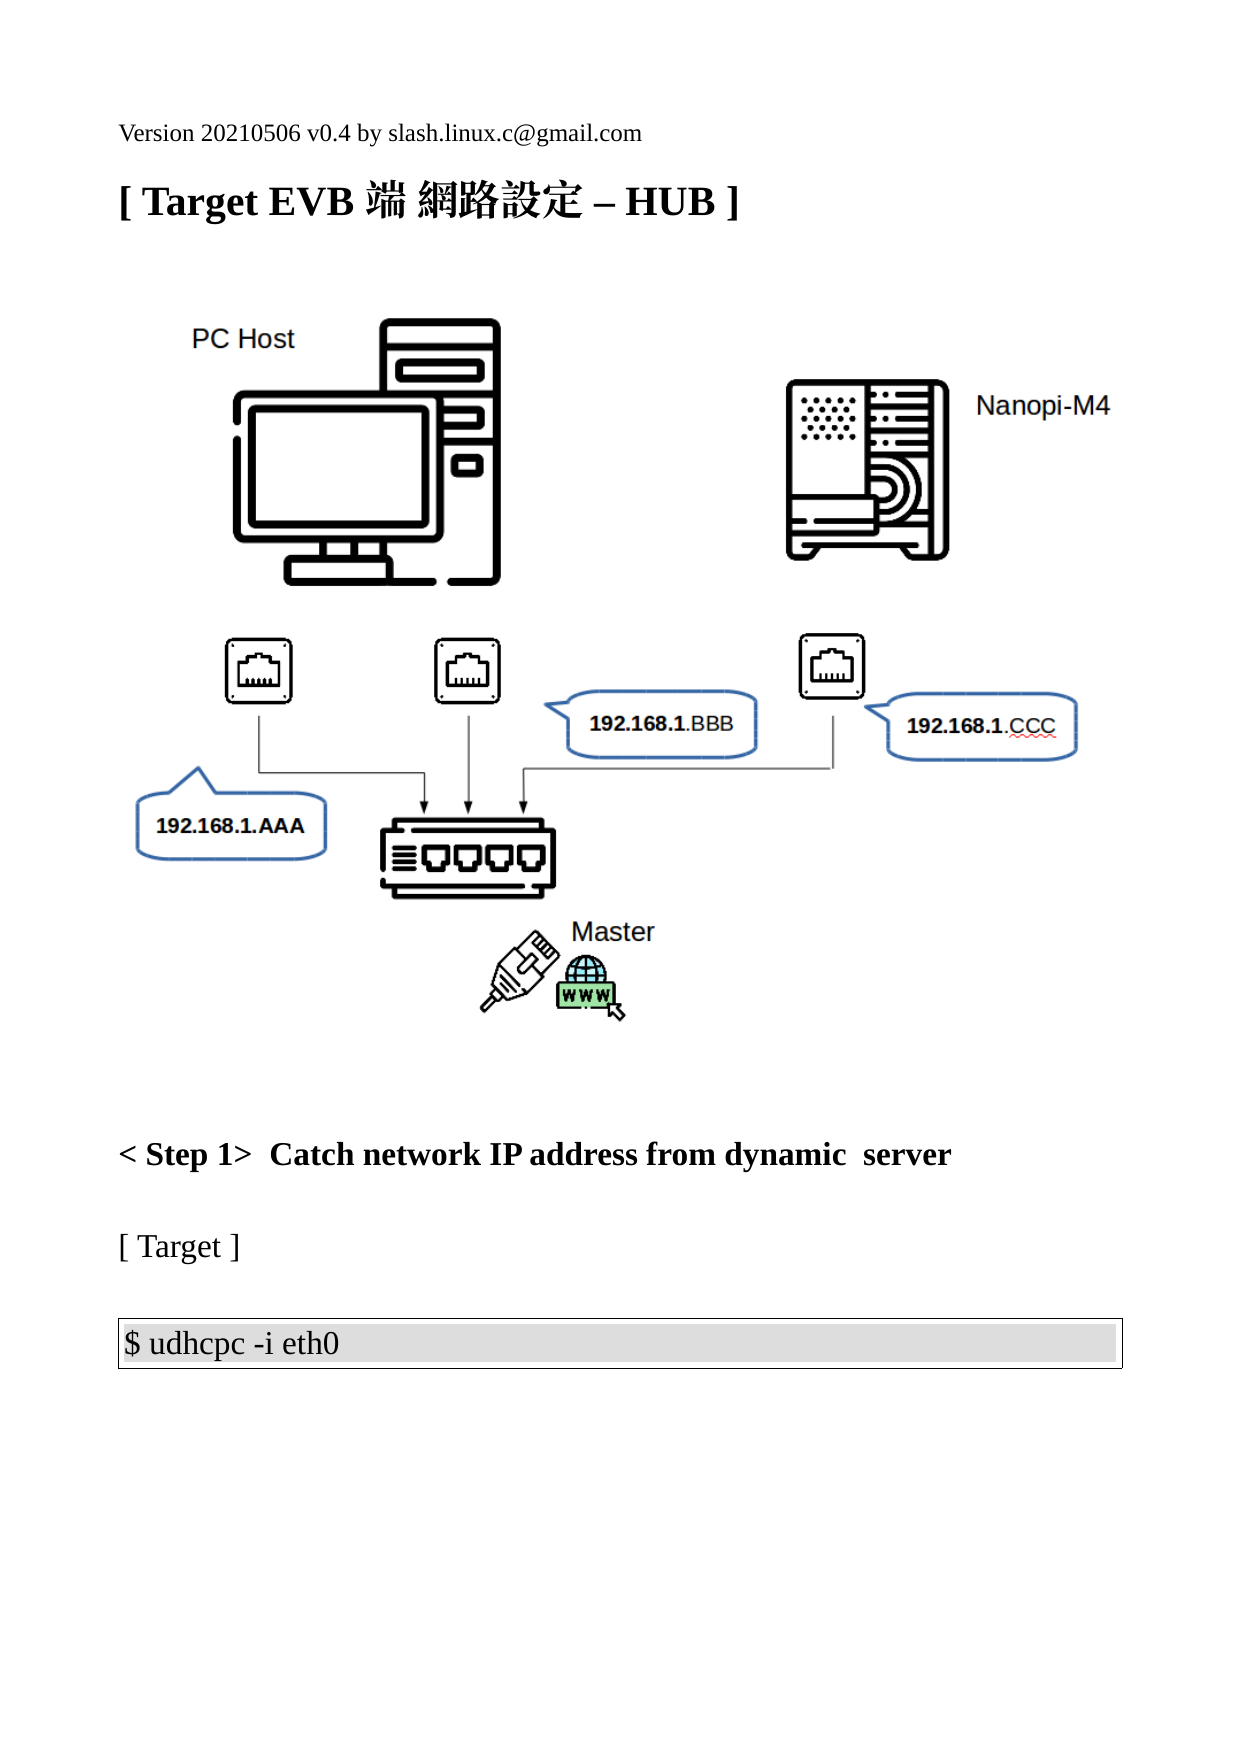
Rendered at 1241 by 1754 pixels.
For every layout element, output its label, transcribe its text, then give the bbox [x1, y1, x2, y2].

table_header $ udhcpc -i eth0 [119, 1319, 1122, 1368]
picture [118, 316, 1123, 1025]
text < Step 1> Catch network IP address from dynamic server [118, 1134, 1122, 1172]
subtitle [ Target EVB 端 網路設定 – HUB ] [118, 176, 1122, 224]
text [ Target ] [118, 1226, 1122, 1310]
